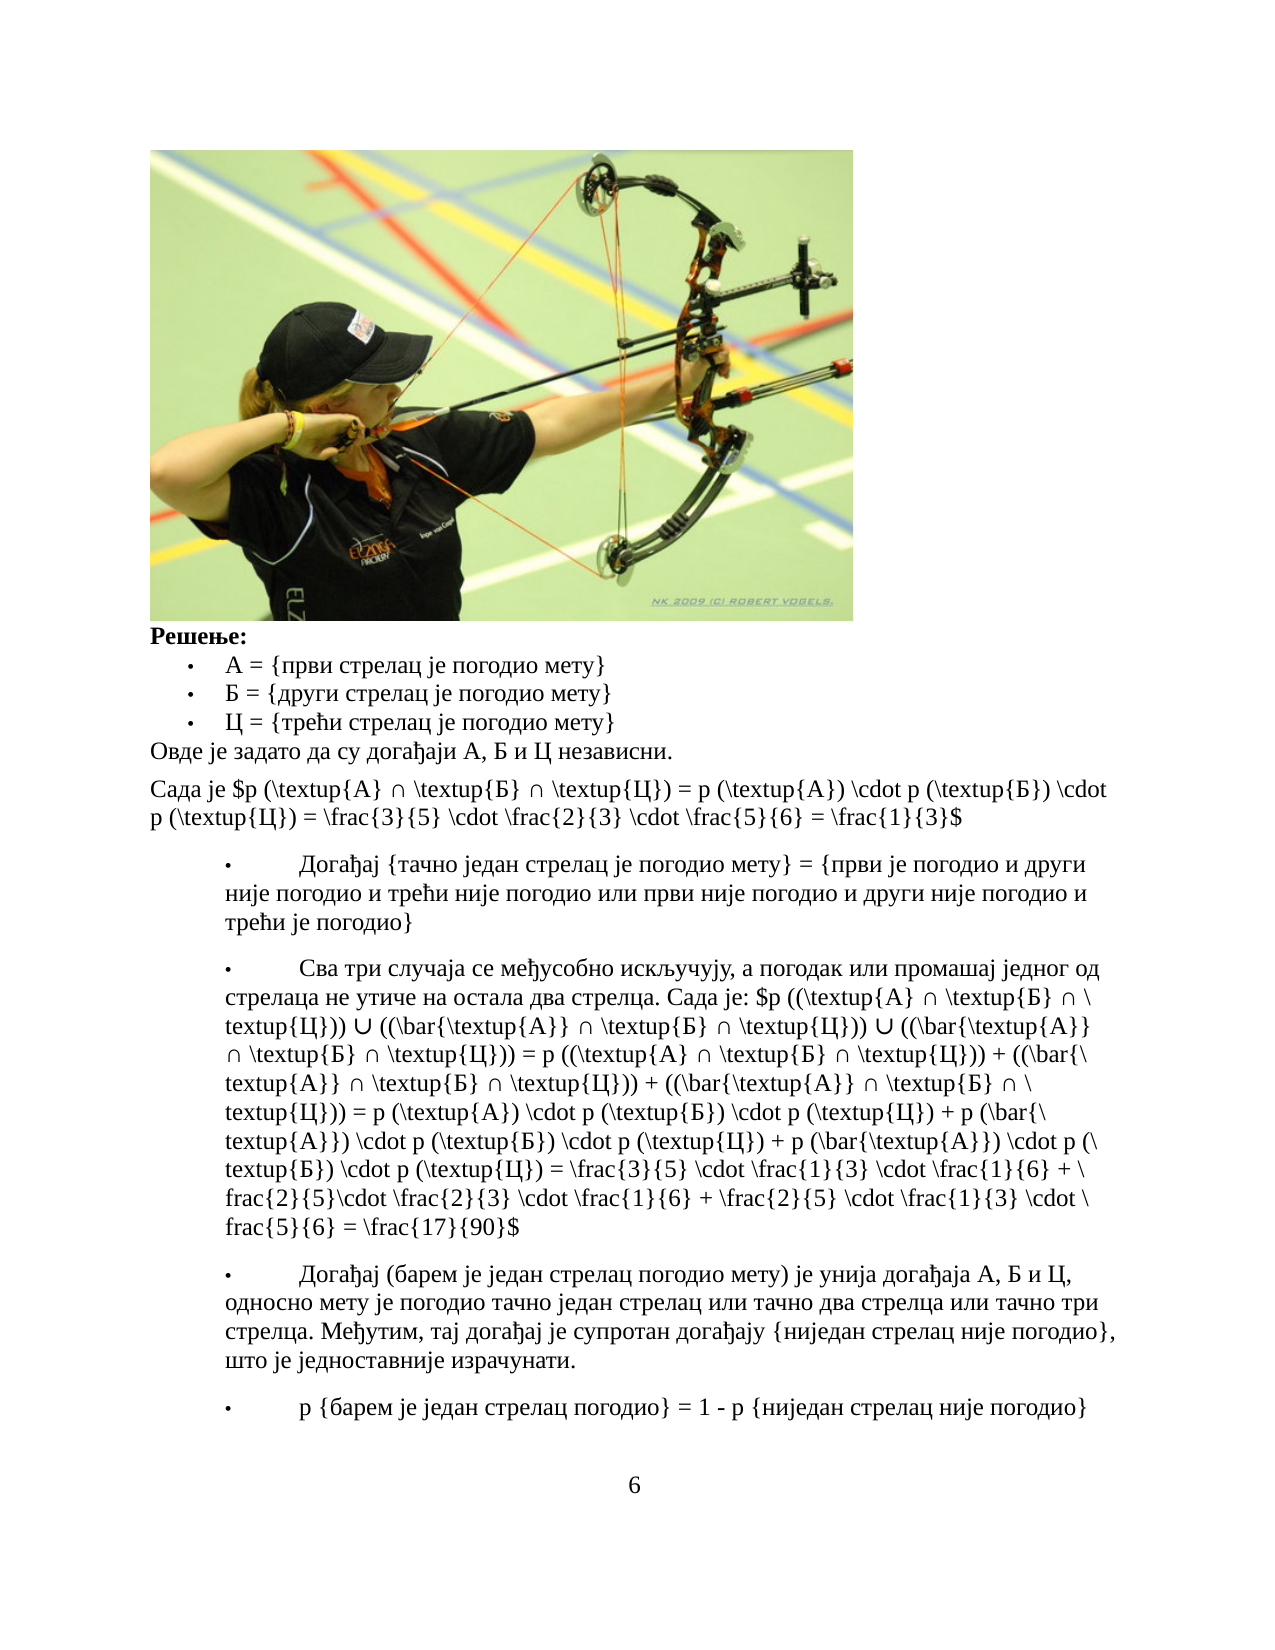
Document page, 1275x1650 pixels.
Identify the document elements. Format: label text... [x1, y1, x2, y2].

list Ц = {трећи стрелац је погодио мету} [187, 707, 1125, 736]
list p {барем је један стрелац погодио} = 1 - p {ниједан стрелац није погодио} [225, 1392, 1125, 1420]
picture [150, 150, 854, 621]
list Догађај (барем је један стрелац погодио мету) је унија догађаја А, Б и Ц, односно мету је погодио тачно један стрелац или тачно два стрелца или тачно три стрелца. Међутим, тај догађај је супротан догађају {ниједан стрелац није погодио}, што је једноставније израчунати. [225, 1259, 1125, 1374]
text Решење: [150, 621, 1125, 650]
text Овде је задато да су догађаји А, Б и Ц независни. [150, 736, 1125, 765]
list Сва три случаја се међусобно искључују, а погодак или промашај једног од стрелаца не утиче на остала два стрелца. Сада је: $p ((\textup{А} ∩ \textup{Б} ∩ \textup{Ц})) ∪ ((\bar{\textup{A}} ∩ \textup{Б} ∩ \textup{Ц})) ∪ ((\bar{\textup{A}} ∩ \textup{Б} ∩ \textup{Ц})) = p ((\textup{А} ∩ \textup{Б} ∩ \textup{Ц})) + ((\bar{\textup{A}} ∩ \textup{Б} ∩ \textup{Ц})) + ((\bar{\textup{A}} ∩ \textup{Б} ∩ \textup{Ц})) = p (\textup{А}) \cdot p (\textup{Б}) \cdot p (\textup{Ц}) + p (\bar{\textup{A}}) \cdot p (\textup{Б}) \cdot p (\textup{Ц}) + p (\bar{\textup{A}}) \cdot p (\textup{Б}) \cdot p (\textup{Ц}) = \frac{3}{5} \cdot \frac{1}{3} \cdot \frac{1}{6} + \frac{2}{5}\cdot \frac{2}{3} \cdot \frac{1}{6} + \frac{2}{5} \cdot \frac{1}{3} \cdot \frac{5}{6} = \frac{17}{90}$ [225, 953, 1125, 1241]
list Догађај {тачно један стрелац је погодио мету} = {први је погодио и други није погодио и трећи није погодио или први није погодио и други није погодио и трећи је погодио} [225, 849, 1125, 935]
list А = {први стрелац је погодио мету} [187, 650, 1125, 678]
text Сада је $p (\textup{А} ∩ \textup{Б} ∩ \textup{Ц}) = p (\textup{А}) \cdot p (\textup{Б}) \cdot p (\textup{Ц}) = \frac{3}{5} \cdot \frac{2}{3} \cdot \frac{5}{6} = \frac{1}{3}$ [150, 774, 1125, 831]
list Б = {други стрелац је погодио мету} [187, 678, 1125, 707]
